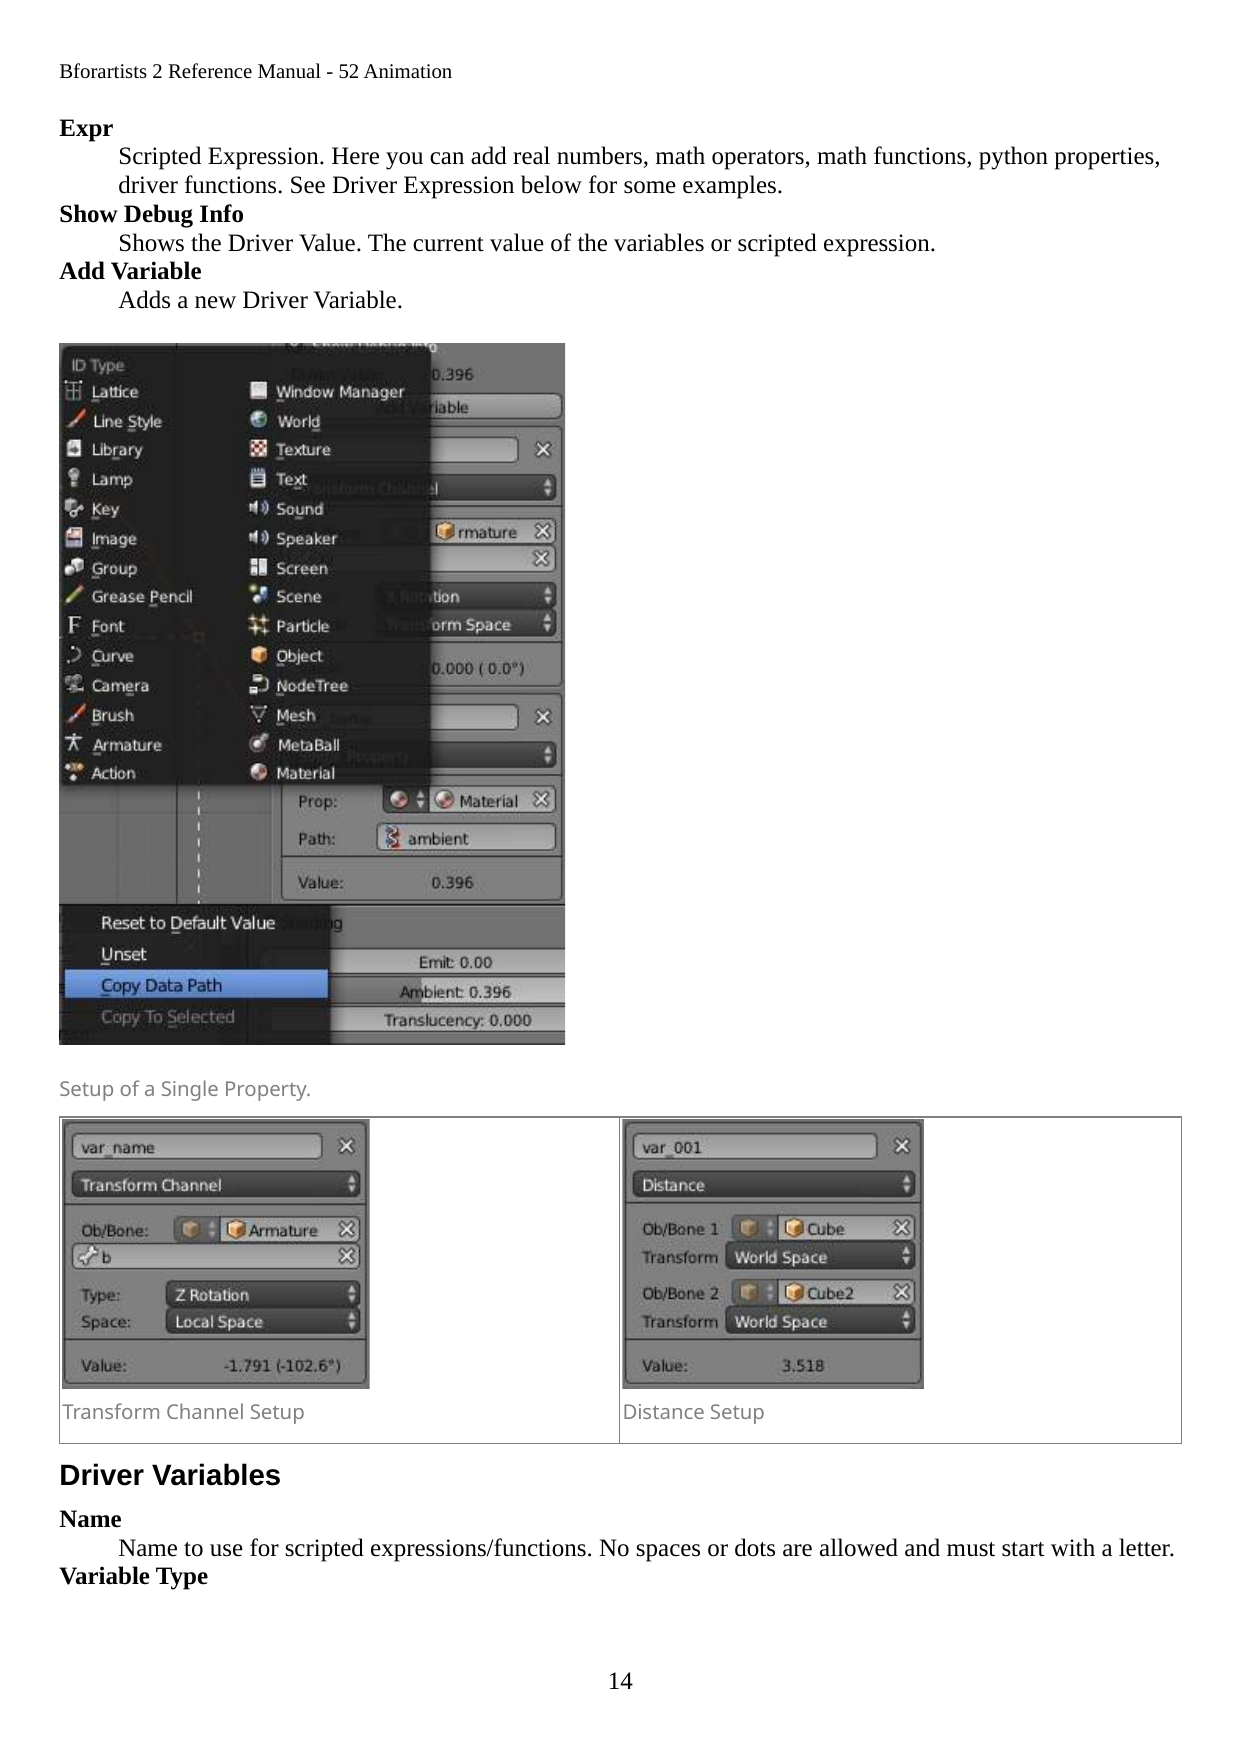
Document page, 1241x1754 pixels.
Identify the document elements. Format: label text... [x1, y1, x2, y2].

list Name to use for scripted expressions/functions. No spaces or dots are allowed and must start with a letter. [118, 1533, 1181, 1561]
subtitle Name [59, 1504, 1181, 1533]
text Setup of a Single Property. [59, 1071, 1181, 1102]
list Shows the Driver Value. The current value of the variables or scripted expression. [118, 228, 1181, 256]
list Scripted Expression. Here you can add real numbers, math operators, math functions, python properties, driver functions. See Driver Expression below for some examples. [118, 141, 1181, 199]
picture [62, 1119, 370, 1389]
picture [59, 343, 566, 1045]
subtitle Driver Variables [59, 1458, 1181, 1491]
subtitle Add Variable [59, 256, 1181, 285]
subtitle Expr [59, 113, 1181, 141]
table_header Transform Channel Setup [60, 1118, 619, 1443]
table_header Distance Setup [620, 1118, 1181, 1443]
subtitle Show Debug Info [59, 199, 1181, 228]
subtitle Variable Type [59, 1561, 1181, 1590]
list Adds a new Driver Variable. [118, 285, 1181, 314]
picture [622, 1119, 924, 1389]
